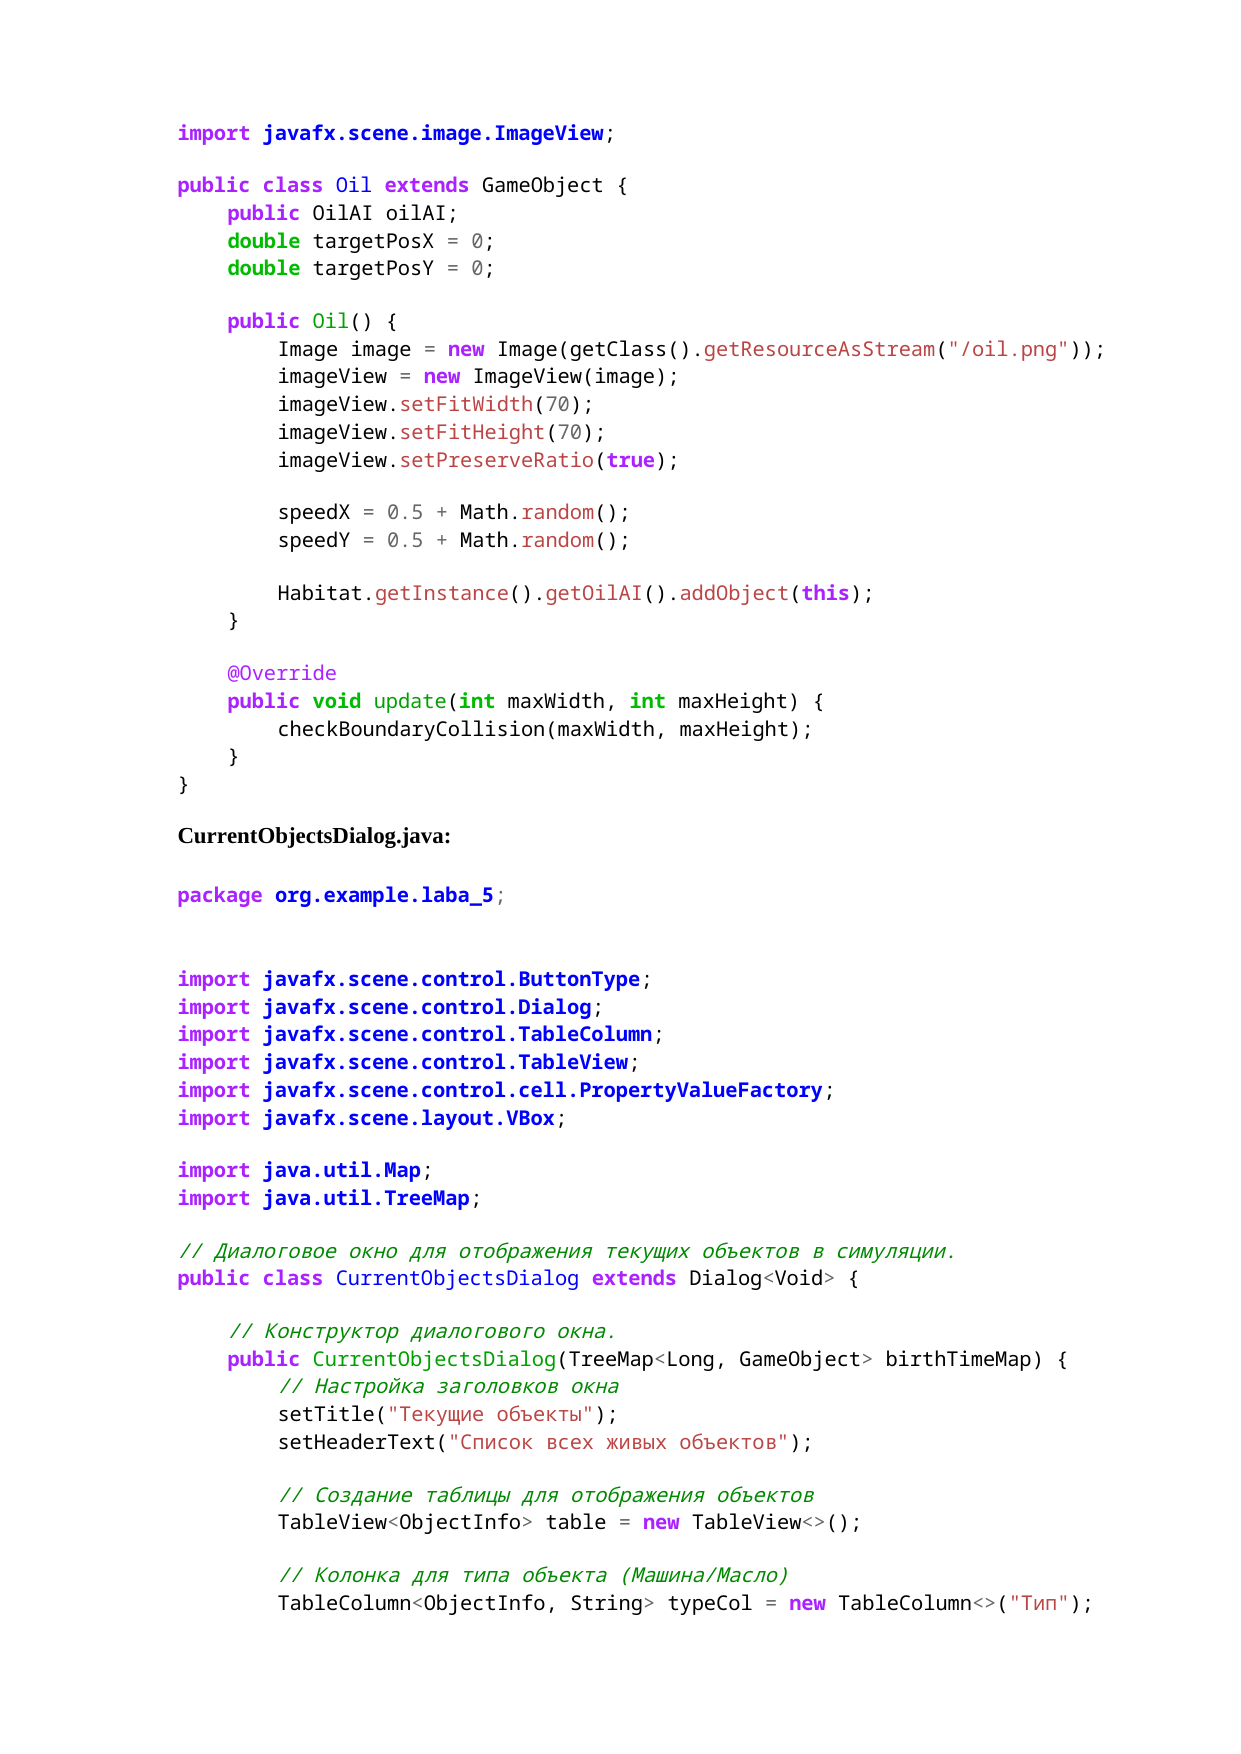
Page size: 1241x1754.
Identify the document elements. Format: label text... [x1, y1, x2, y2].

text Habitat.getInstance().getOilAI().addObject(this); [177, 578, 1152, 606]
text import javafx.scene.layout.VBox; [177, 1103, 1152, 1131]
text TableView<ObjectInfo> table = new TableView<>(); [177, 1508, 1152, 1536]
text public CurrentObjectsDialog(TreeMap<Long, GameObject> birthTimeMap) { [177, 1344, 1152, 1372]
text speedY = 0.5 + Math.random(); [177, 526, 1152, 553]
text public void update(int maxWidth, int maxHeight) { [177, 686, 1152, 714]
text import javafx.scene.control.TableView; [177, 1048, 1152, 1075]
text import java.util.Map; [177, 1156, 1152, 1183]
text imageView.setFitWidth(70); [177, 390, 1152, 417]
text package org.example.laba_5; [177, 880, 1152, 908]
text TableColumn<ObjectInfo, String> typeCol = new TableColumn<>("Тип"); [177, 1588, 1152, 1616]
text Image image = new Image(getClass().getResourceAsStream("/oil.png")); [177, 334, 1152, 362]
text @Override [177, 659, 1152, 686]
text // Создание таблицы для отображения объектов [177, 1480, 1152, 1508]
text import javafx.scene.control.Dialog; [177, 992, 1152, 1020]
text // Диалоговое окно для отображения текущих объектов в симуляции. [177, 1236, 1152, 1264]
text // Настройка заголовков окна [177, 1372, 1152, 1400]
text import javafx.scene.control.TableColumn; [177, 1020, 1152, 1048]
text import javafx.scene.control.cell.PropertyValueFactory; [177, 1075, 1152, 1103]
text imageView.setFitHeight(70); [177, 417, 1152, 445]
text setHeaderText("Список всех живых объектов"); [177, 1427, 1152, 1455]
text checkBoundaryCollision(maxWidth, maxHeight); [177, 714, 1152, 742]
text imageView.setPreserveRatio(true); [177, 445, 1152, 473]
text double targetPosY = 0; [177, 254, 1152, 282]
text } [177, 769, 1152, 797]
text import javafx.scene.image.ImageView; [177, 118, 1152, 146]
text double targetPosX = 0; [177, 226, 1152, 254]
text import java.util.TreeMap; [177, 1183, 1152, 1211]
text public class Oil extends GameObject { [177, 171, 1152, 198]
text public OilAI oilAI; [177, 198, 1152, 226]
text // Колонка для типа объекта (Машина/Масло) [177, 1561, 1152, 1588]
text public Oil() { [177, 307, 1152, 334]
text speedX = 0.5 + Math.random(); [177, 498, 1152, 526]
text // Конструктор диалогового окна. [177, 1317, 1152, 1344]
text } [177, 606, 1152, 634]
text imageView = new ImageView(image); [177, 362, 1152, 390]
text CurrentObjectsDialog.java: [177, 822, 1152, 849]
text } [177, 742, 1152, 769]
text public class CurrentObjectsDialog extends Dialog<Void> { [177, 1264, 1152, 1292]
text setTitle("Текущие объекты"); [177, 1400, 1152, 1427]
text import javafx.scene.control.ButtonType; [177, 964, 1152, 992]
